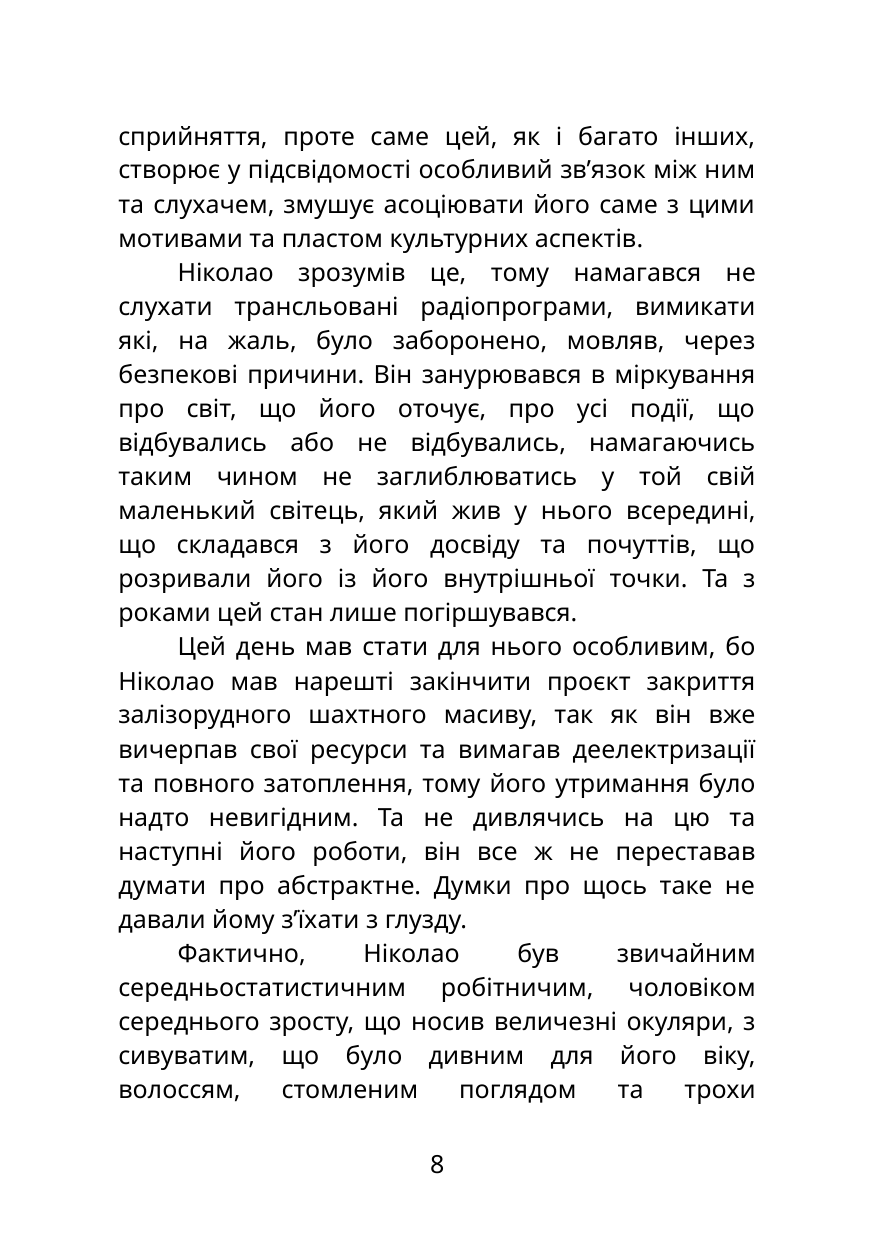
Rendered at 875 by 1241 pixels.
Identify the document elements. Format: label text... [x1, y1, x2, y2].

text Ніколао зрозумів це, тому намагався не слухати трансльовані радіопрограми, вимикати які, на жаль, було заборонено, мовляв, через безпекові причини. Він занурювався в міркування про світ, що його оточує, про усі події, що відбувались або не відбувались, намагаючись таким чином не заглиблюватись у той свій маленький світець, який жив у нього всередині, що складався з його досвіду та почуттів, що розривали його із його внутрішньої точки. Та з роками цей стан лише погіршувався. [118, 254, 756, 629]
text сприйняття, проте саме цей, як і багато інших, створює у підсвідомості особливий зв’язок між ним та слухачем, змушує асоціювати його саме з цими мотивами та пластом культурних аспектів. [118, 118, 756, 254]
text Цей день мав стати для нього особливим, бо Ніколао мав нарешті закінчити проєкт закриття залізорудного шахтного масиву, так як він вже вичерпав свої ресурси та вимагав деелектризації та повного затоплення, тому його утримання було надто невигідним. Та не дивлячись на цю та наступні його роботи, він все ж не переставав думати про абстрактне. Думки про щось таке не давали йому з’їхати з глузду. [118, 629, 756, 936]
text Фактично, Ніколао був звичайним середньостатистичним робітничим, чоловіком середнього зросту, що носив величезні окуляри, з сивуватим, що було дивним для його віку, волоссям, стомленим поглядом та трохи [118, 936, 756, 1106]
